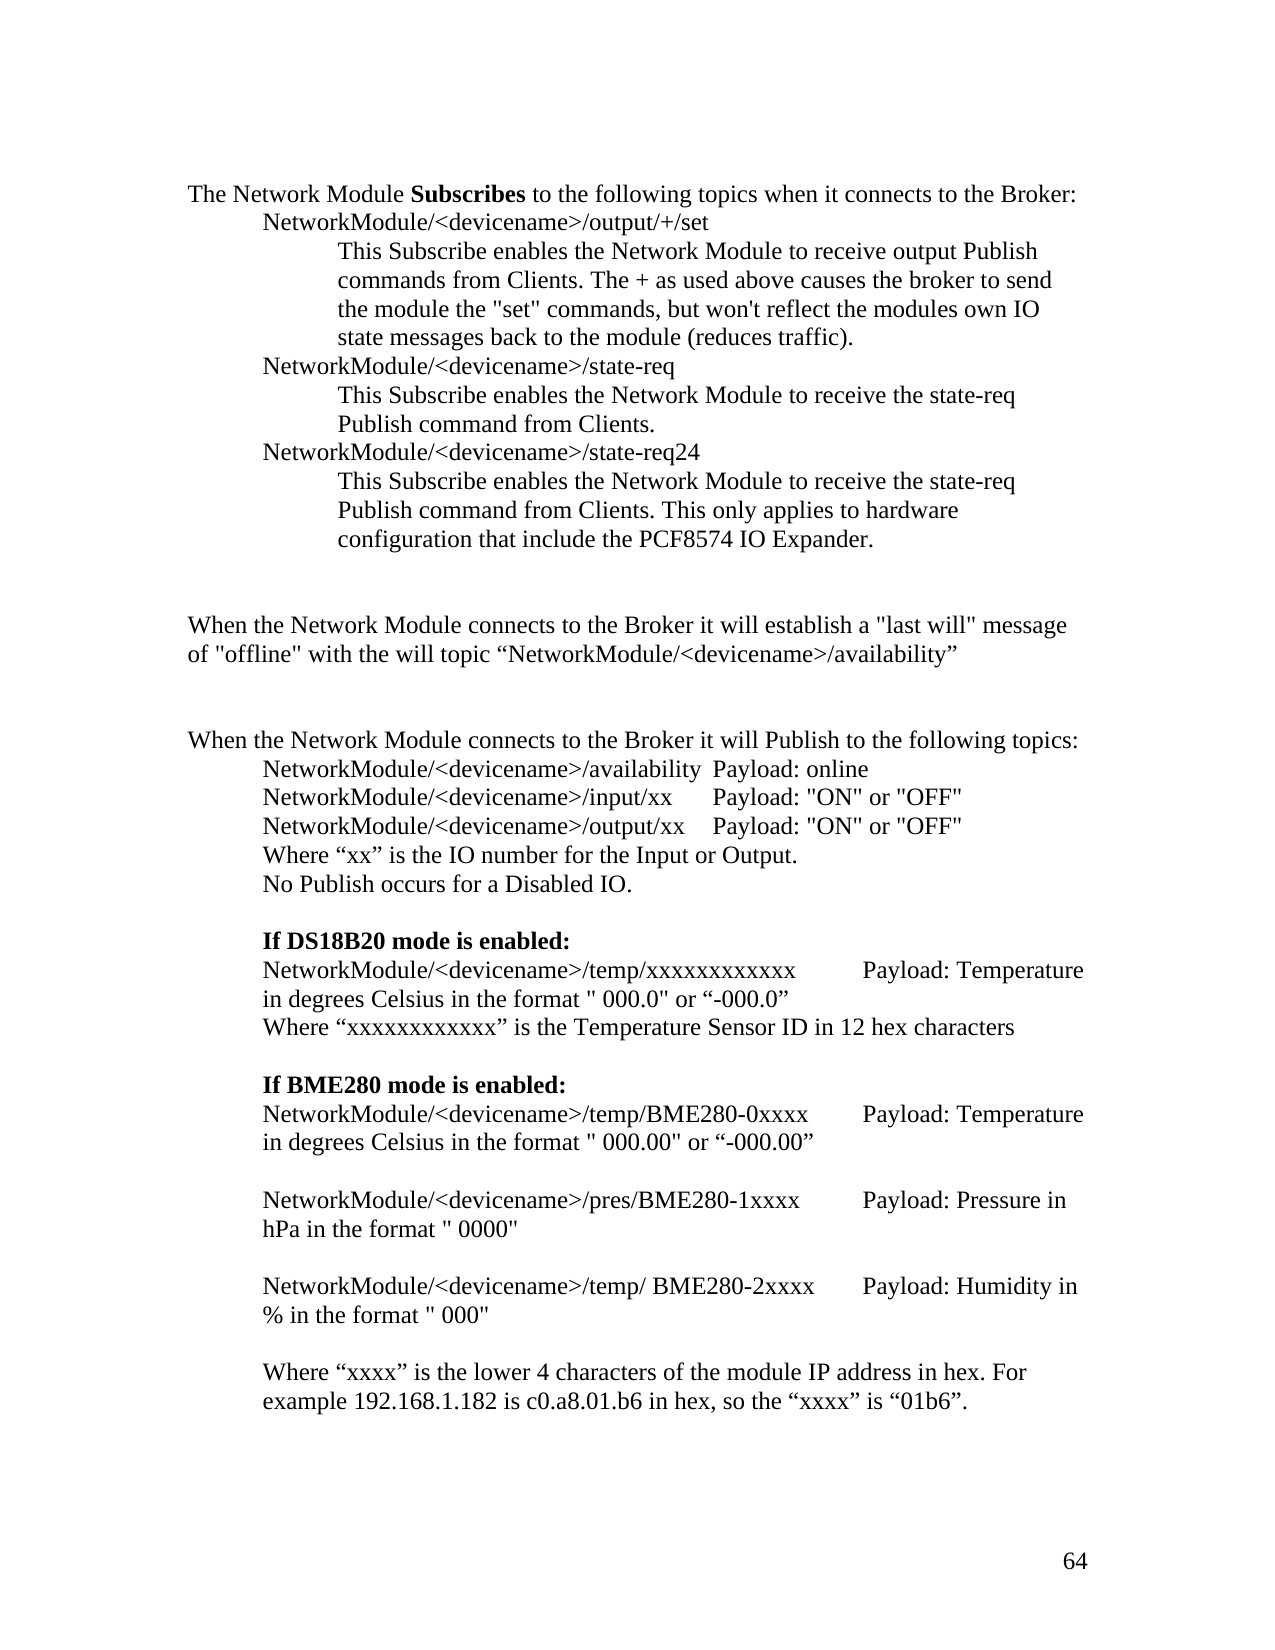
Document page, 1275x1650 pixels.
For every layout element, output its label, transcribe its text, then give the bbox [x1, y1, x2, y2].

text Where “xx” is the IO number for the Input or Output. [187, 840, 1087, 869]
text When the Network Module connects to the Broker it will establish a "last will" message of "offline" with the will topic “NetworkModule/<devicename>/availability” [187, 610, 1087, 667]
text This Subscribe enables the Network Module to receive output Publish commands from Clients. The + as used above causes the broker to send the module the "set" commands, but won't reflect the modules own IO state messages back to the module (reduces traffic). [337, 236, 1087, 351]
text NetworkModule/<devicename>/temp/xxxxxxxxxxxx Payload: Temperature in degrees Celsius in the format " 000.0" or “-000.0” [262, 955, 1087, 1012]
text NetworkModule/<devicename>/availability Payload: online [262, 754, 1087, 782]
text This Subscribe enables the Network Module to receive the state-req Publish command from Clients. This only applies to hardware configuration that include the PCF8574 IO Expander. [337, 466, 1087, 552]
text No Publish occurs for a Disabled IO. [187, 869, 1087, 897]
text NetworkModule/<devicename>/output/+/set [262, 207, 1087, 236]
text Where “xxxx” is the lower 4 characters of the module IP address in hex. For example 192.168.1.182 is c0.a8.01.b6 in hex, so the “xxxx” is “01b6”. [262, 1357, 1087, 1415]
text NetworkModule/<devicename>/temp/BME280-0xxxx Payload: Temperature in degrees Celsius in the format " 000.00" or “-000.00” [262, 1099, 1087, 1156]
text Where “xxxxxxxxxxxx” is the Temperature Sensor ID in 12 hex characters [262, 1012, 1087, 1041]
text This Subscribe enables the Network Module to receive the state-req Publish command from Clients. [337, 380, 1087, 437]
text NetworkModule/<devicename>/temp/ BME280-2xxxx Payload: Humidity in % in the format " 000" [262, 1271, 1087, 1329]
text NetworkModule/<devicename>/pres/BME280-1xxxx Payload: Pressure in hPa in the format " 0000" [262, 1185, 1087, 1242]
text If BME280 mode is enabled: [262, 1070, 1087, 1099]
text NetworkModule/<devicename>/output/xx Payload: "ON" or "OFF" [262, 811, 1087, 840]
text The Network Module Subscribes to the following topics when it connects to the Broker: [187, 179, 1087, 207]
text NetworkModule/<devicename>/state-req24 [262, 437, 1087, 466]
text NetworkModule/<devicename>/state-req [262, 351, 1087, 380]
text When the Network Module connects to the Broker it will Publish to the following topics: [187, 725, 1087, 754]
text NetworkModule/<devicename>/input/xx Payload: "ON" or "OFF" [262, 782, 1087, 811]
text If DS18B20 mode is enabled: [262, 926, 1087, 955]
